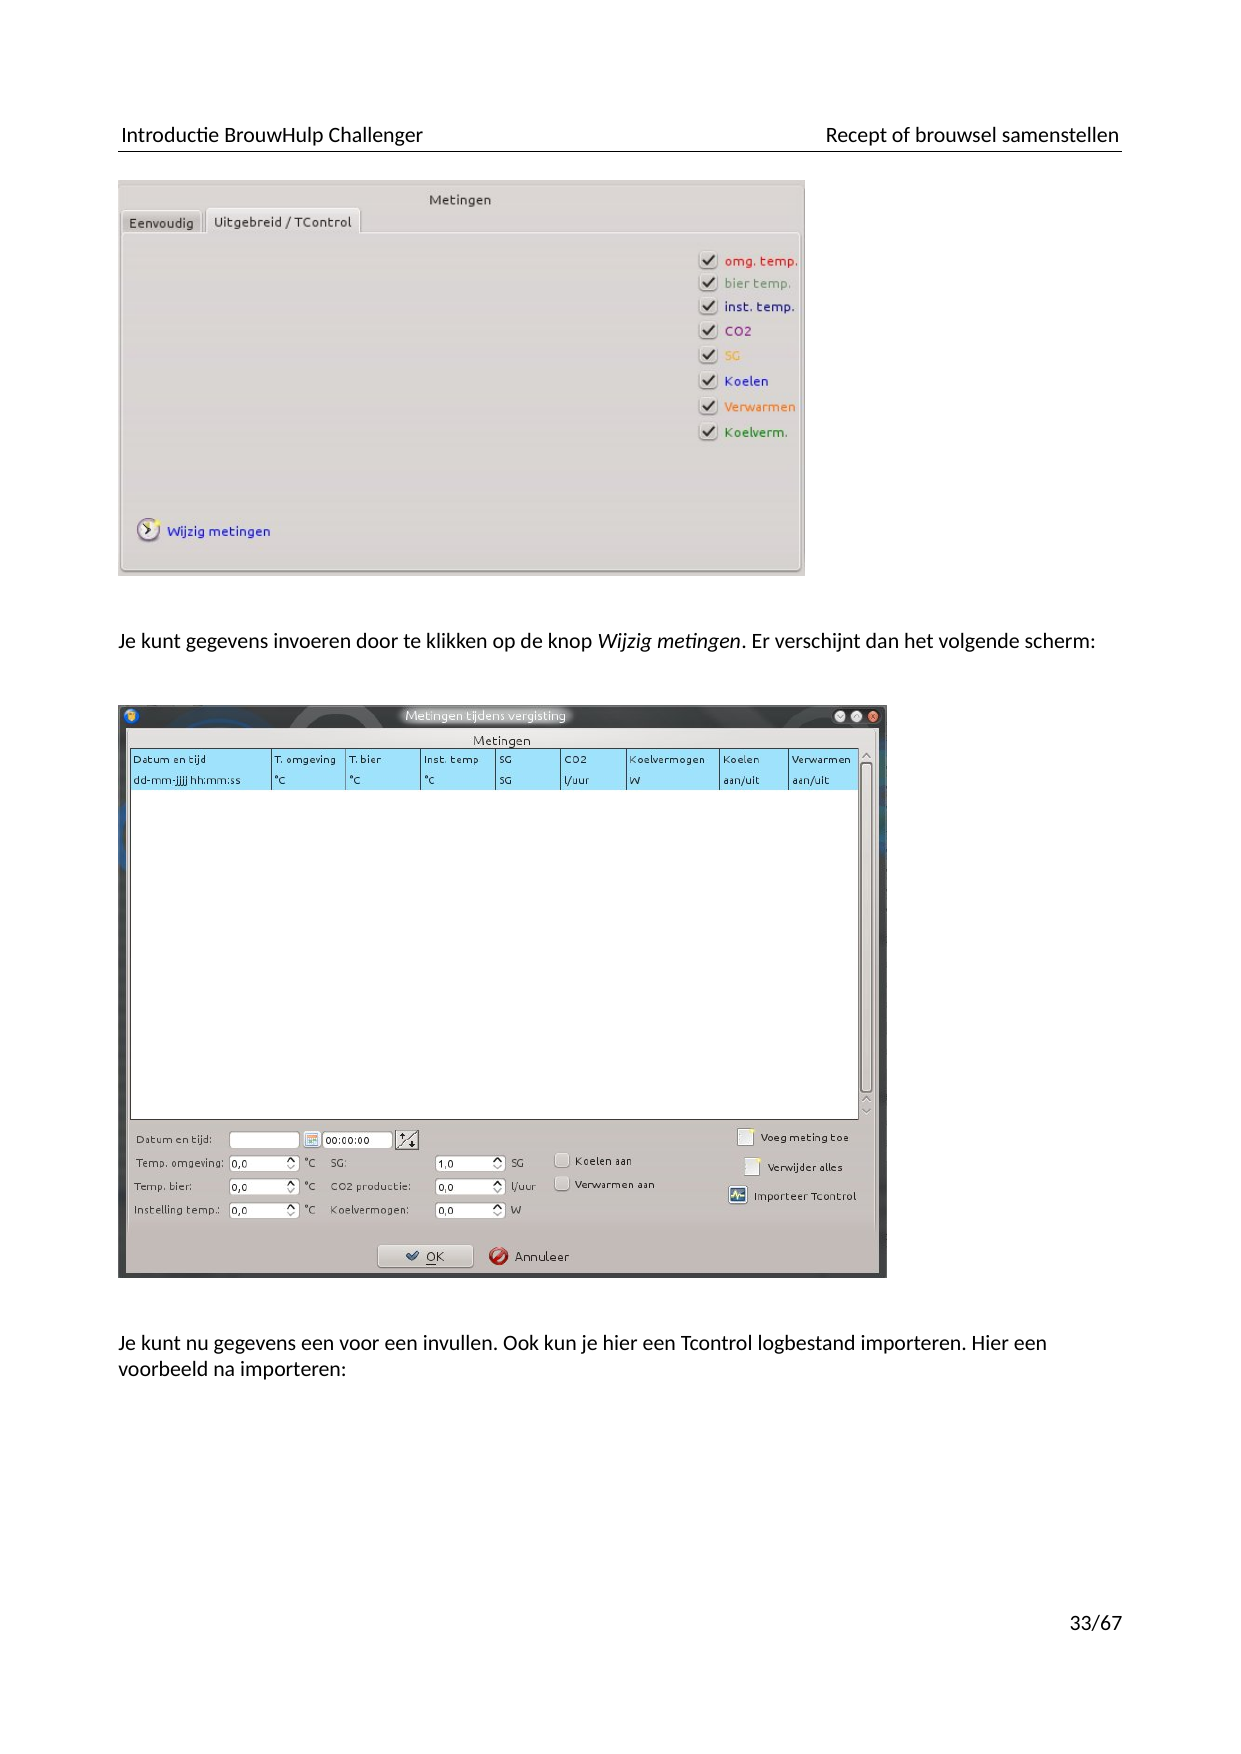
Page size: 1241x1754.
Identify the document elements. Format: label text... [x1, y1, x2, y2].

picture [118, 705, 887, 1278]
text Je kunt nu gegevens een voor een invullen. Ook kun je hier een Tcontrol logbestand importeren. Hier een voorbeeld na importeren: [118, 1329, 1122, 1382]
text Je kunt gegevens invoeren door te klikken op de knop Wijzig metingen. Er verschijnt dan het volgende scherm: [118, 627, 1122, 654]
picture [118, 180, 805, 576]
